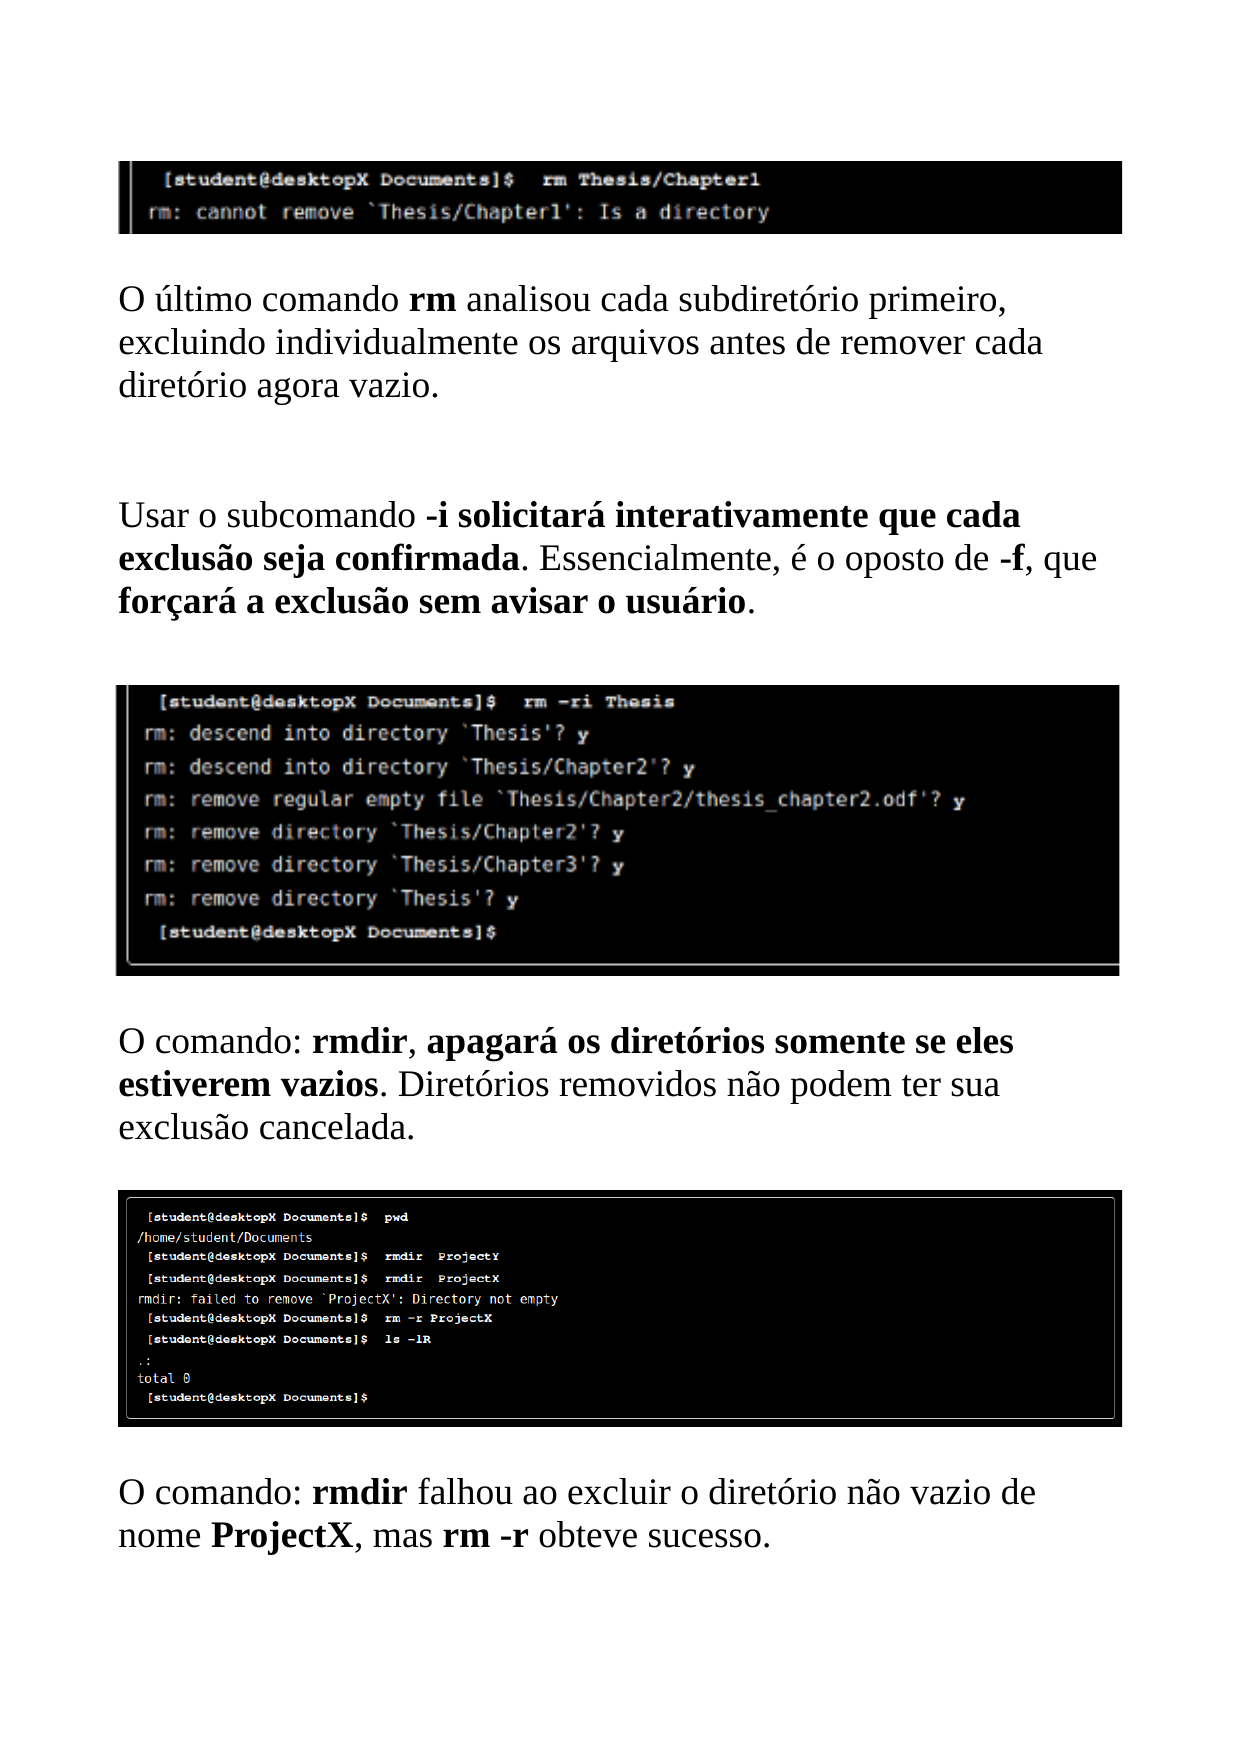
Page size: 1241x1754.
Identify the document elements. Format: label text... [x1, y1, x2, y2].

picture [118, 161, 1123, 234]
text O comando: rmdir falhou ao excluir o diretório não vazio de nome ProjectX, mas rm -r obteve sucesso. [118, 1470, 1122, 1556]
text Usar o subcomando -i solicitará interativamente que cada exclusão seja confirmada. Essencialmente, é o oposto de -f, que forçará a exclusão sem avisar o usuário. [118, 492, 1122, 622]
picture [115, 685, 1120, 976]
text O último comando rm analisou cada subdiretório primeiro, excluindo individualmente os arquivos antes de remover cada diretório agora vazio. [118, 277, 1122, 406]
text O comando: rmdir, apagará os diretórios somente se eles estiverem vazios. Diretórios removidos não podem ter sua exclusão cancelada. [118, 1018, 1122, 1148]
picture [118, 1190, 1123, 1427]
